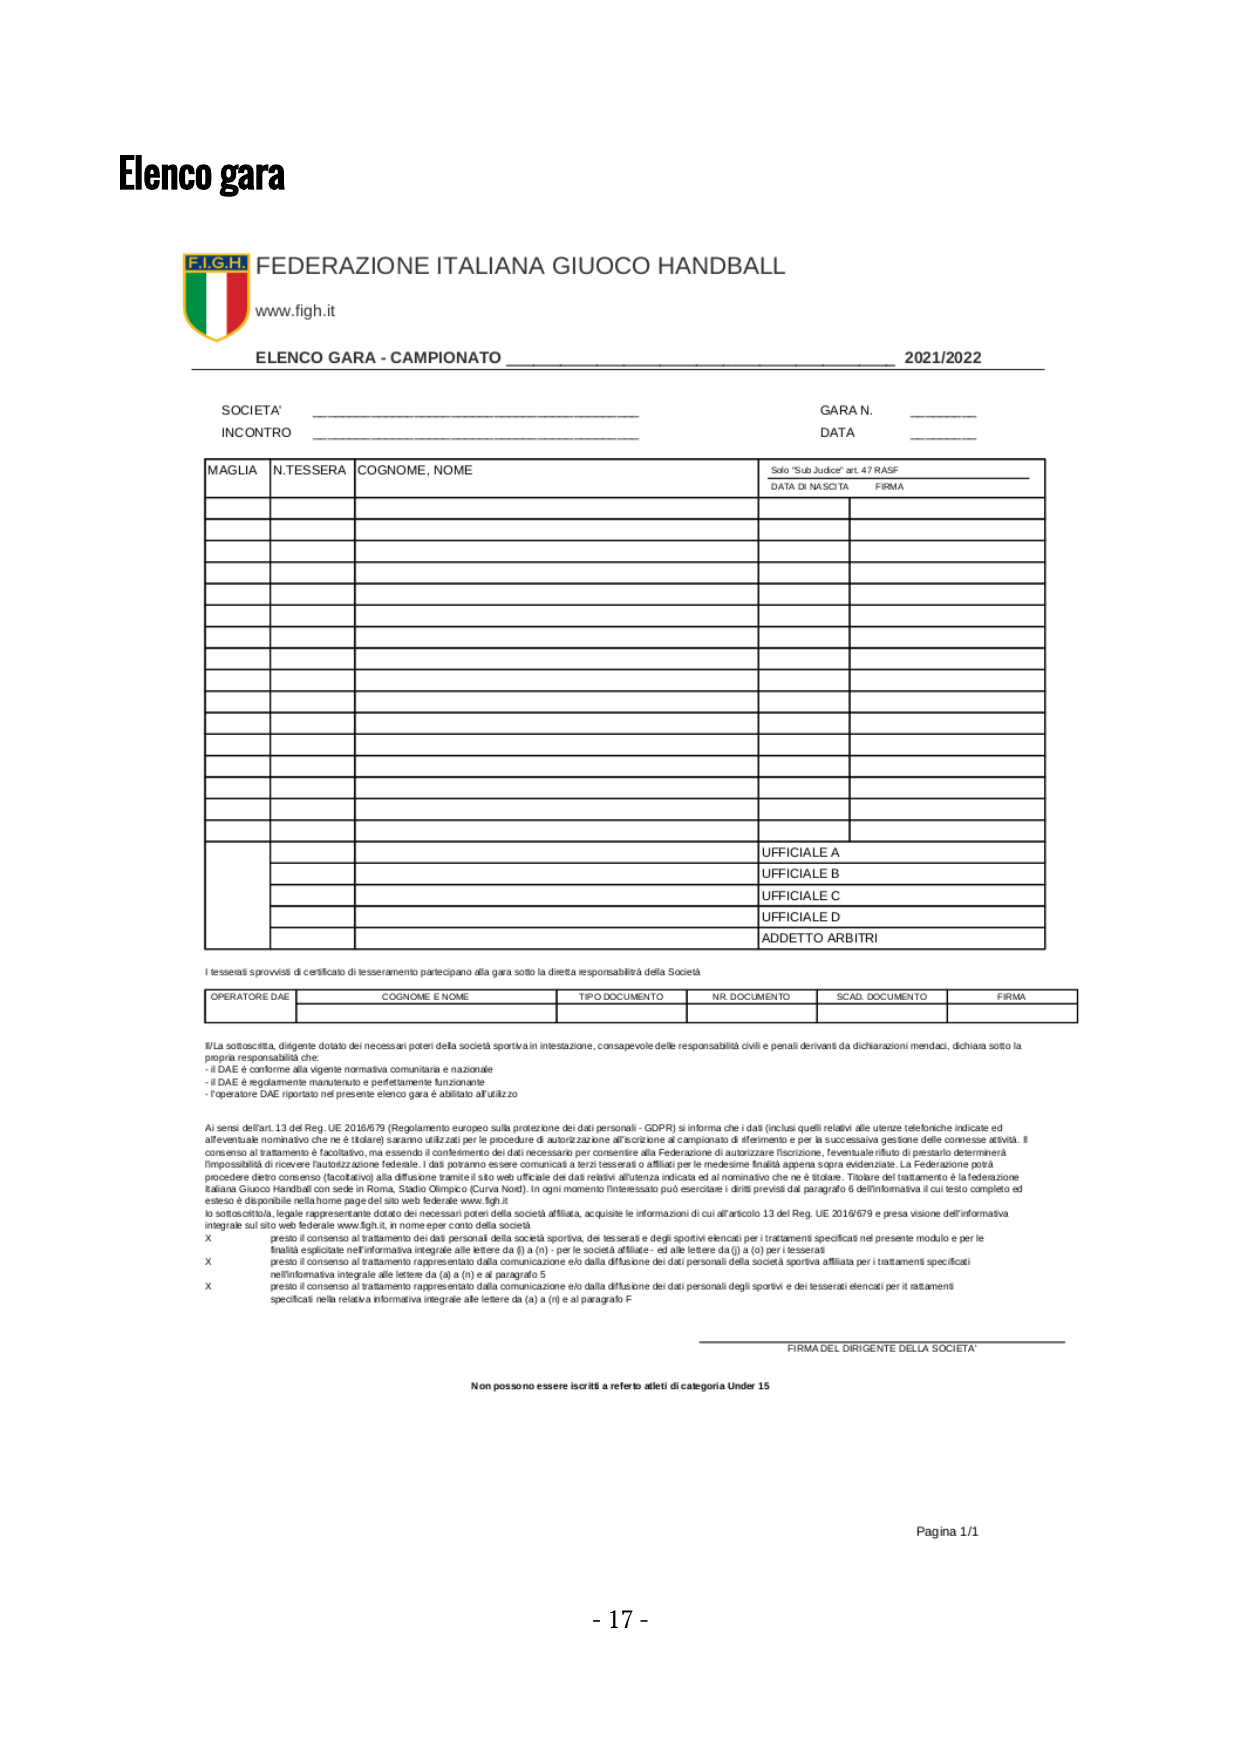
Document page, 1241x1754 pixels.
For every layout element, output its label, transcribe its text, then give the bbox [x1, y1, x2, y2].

subtitle Elenco gara [118, 144, 1122, 200]
picture [137, 206, 1104, 1577]
subtitle [134, 204, 1106, 1580]
